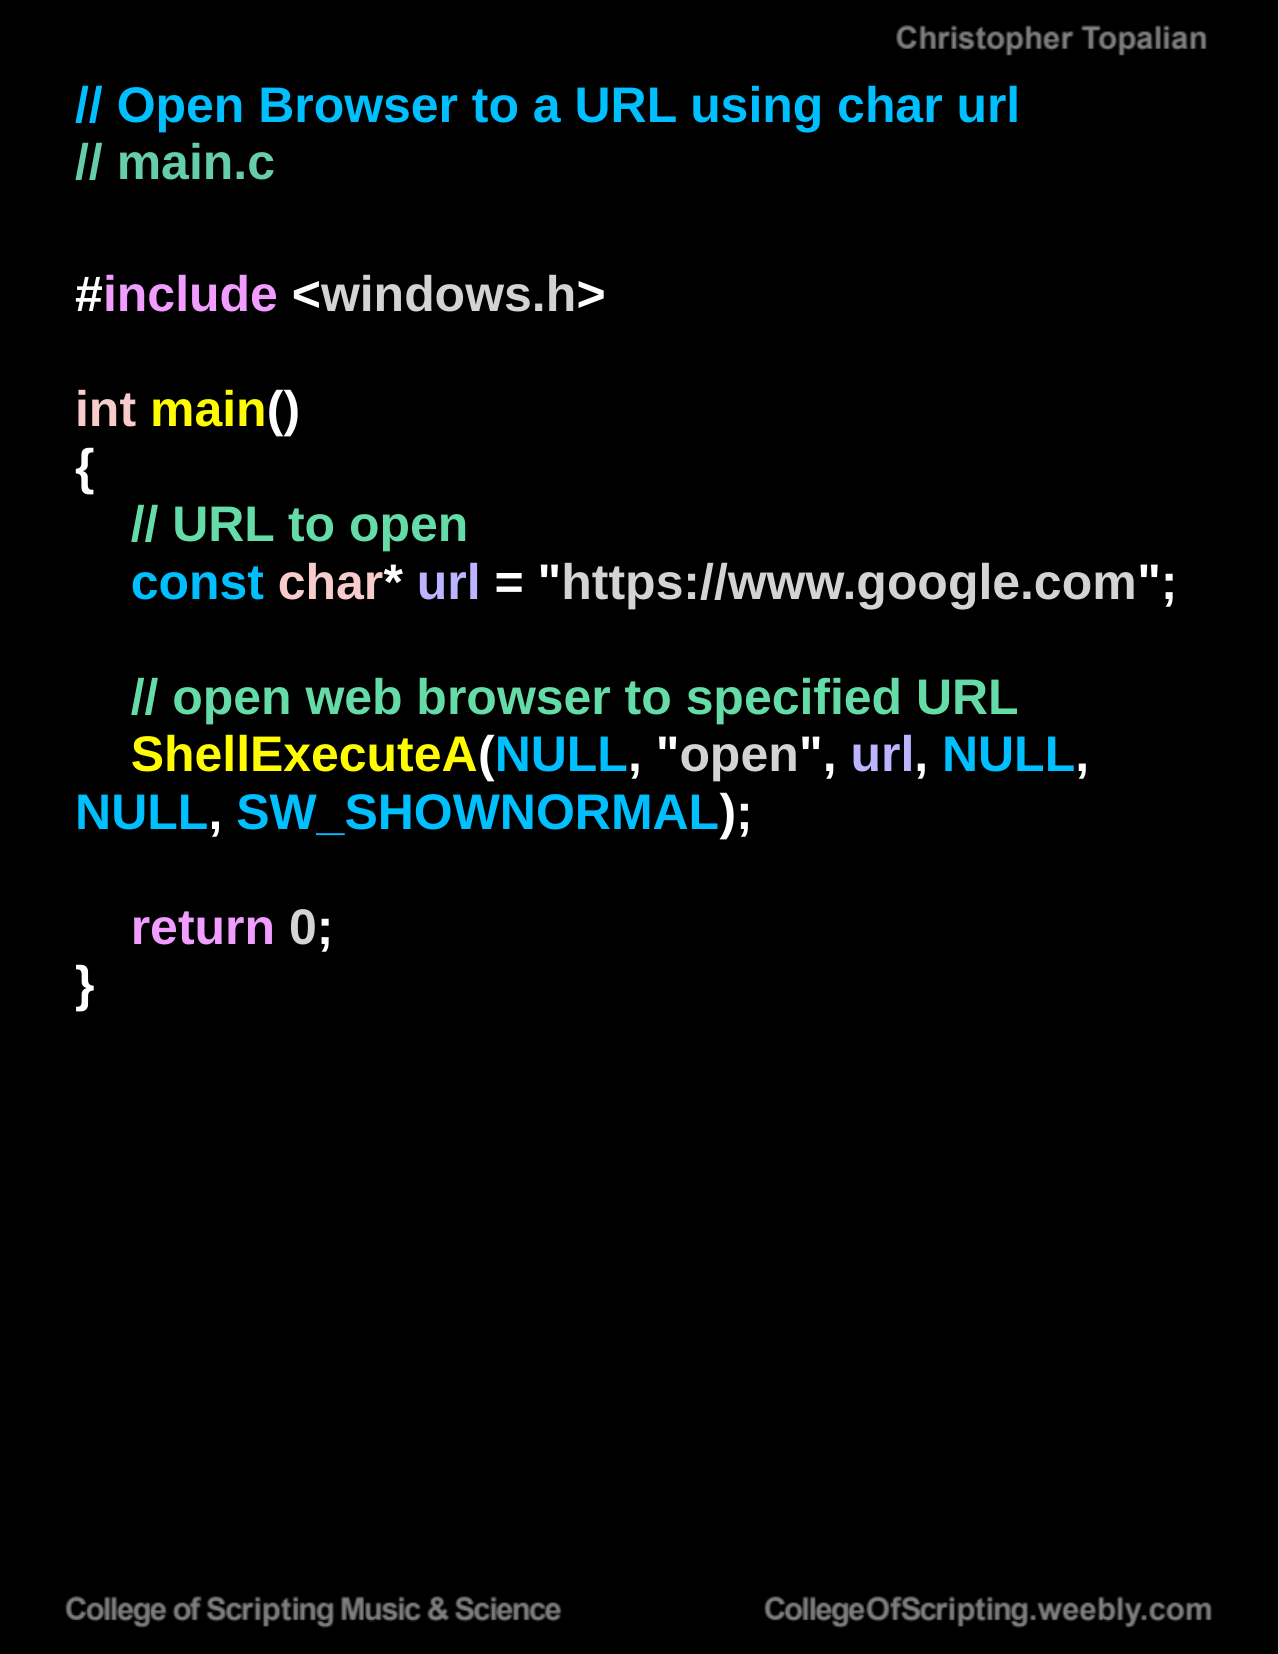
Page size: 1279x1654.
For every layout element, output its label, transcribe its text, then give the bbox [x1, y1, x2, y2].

text #include <windows.h> [75, 264, 1203, 322]
text // URL to open [75, 494, 1203, 552]
text // open web browser to specified URL [75, 667, 1203, 724]
text int main() [75, 379, 1203, 437]
text ShellExecuteA(NULL, "open", url, NULL, NULL, SW_SHOWNORMAL); [75, 724, 1203, 839]
text const char* url = "https://www.google.com"; [75, 552, 1203, 609]
text } [75, 954, 1203, 1012]
text { [75, 437, 1203, 494]
subtitle // Open Browser to a URL using char url [75, 75, 1203, 132]
text // main.c [75, 132, 1203, 190]
text return 0; [75, 897, 1203, 954]
